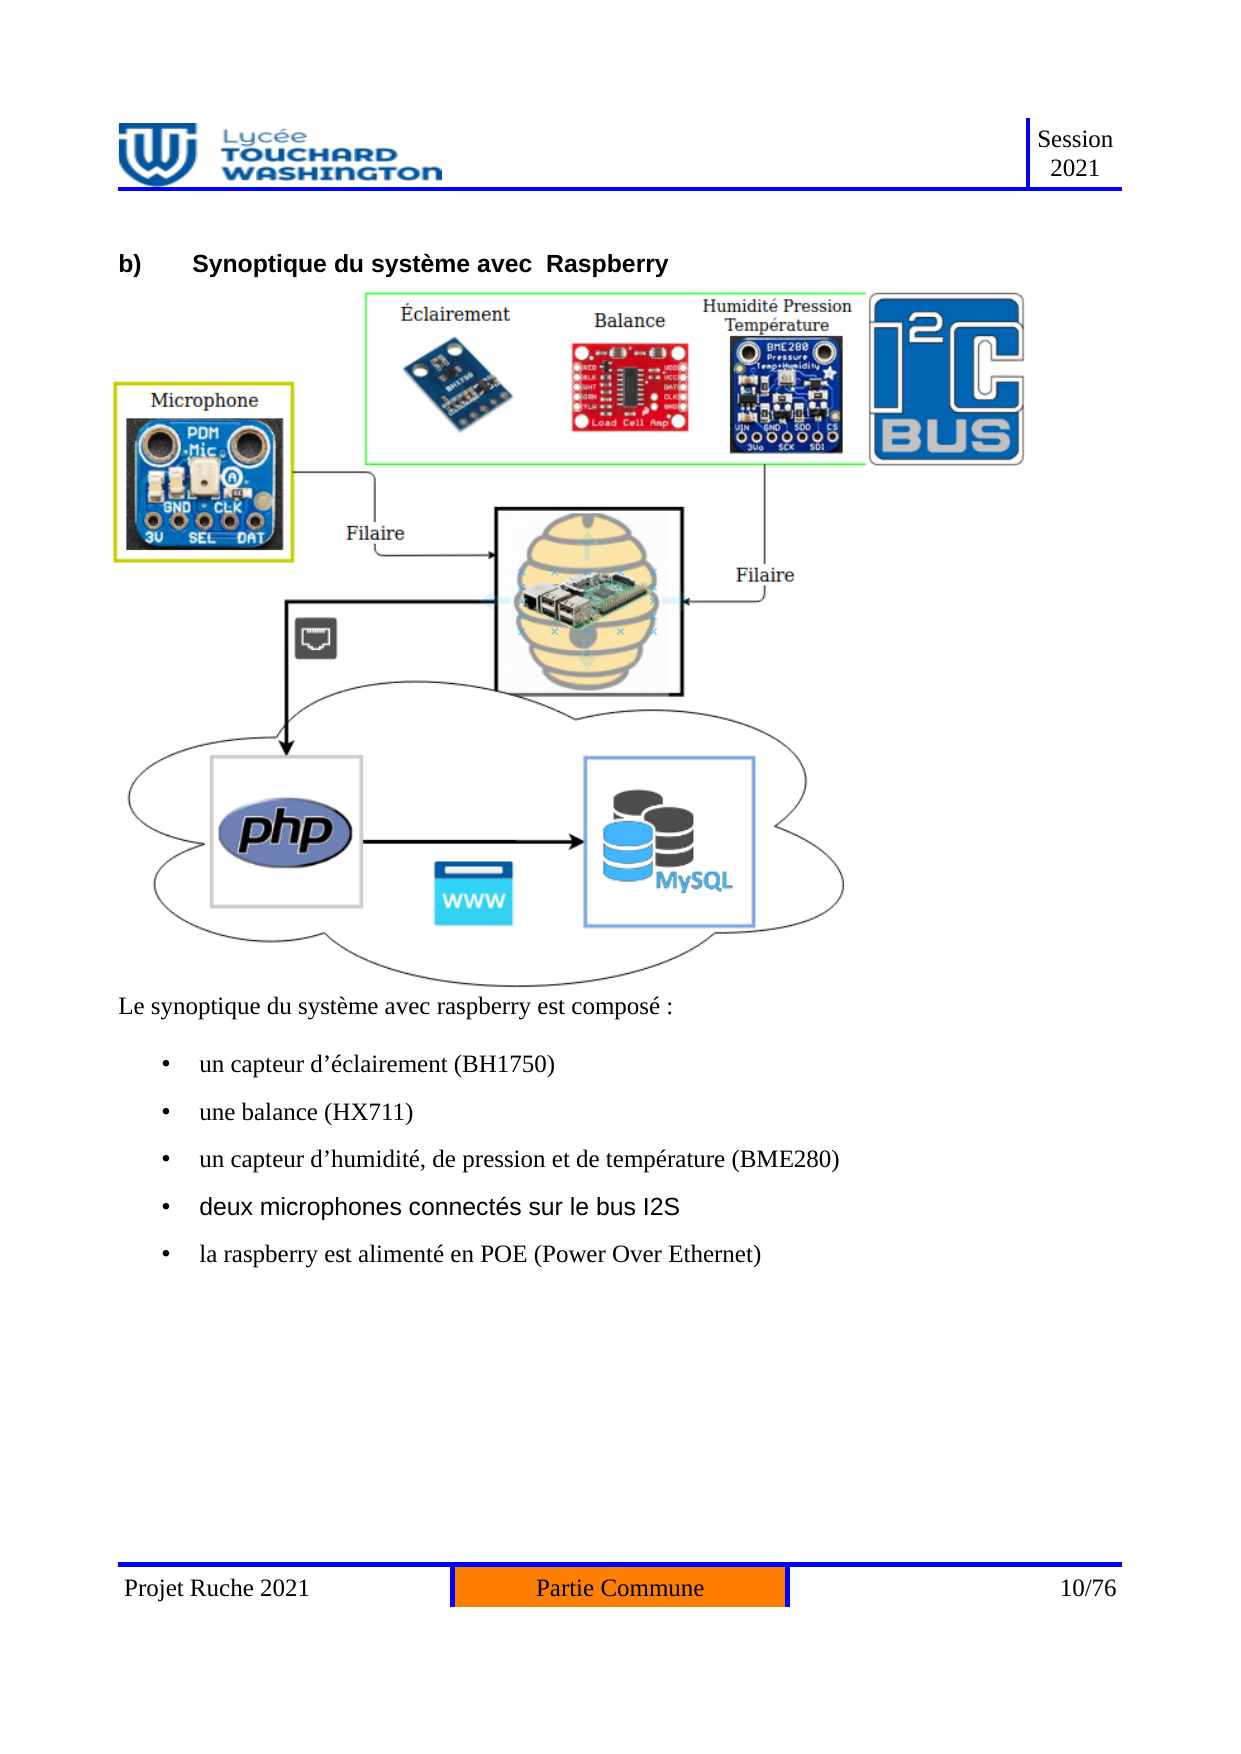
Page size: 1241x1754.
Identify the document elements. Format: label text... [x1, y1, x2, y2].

picture [105, 288, 1025, 992]
list un capteur d’humidité, de pression et de température (BME280) [162, 1144, 1122, 1173]
text Le synoptique du système avec raspberry est composé : [118, 284, 1122, 1020]
list un capteur d’éclairement (BH1750) [162, 1049, 1122, 1078]
picture [118, 123, 442, 187]
list la raspberry est alimenté en POE (Power Over Ethernet) [162, 1239, 1122, 1268]
list une balance (HX711) [162, 1097, 1122, 1125]
subtitle Synoptique du système avec Raspberry [118, 249, 1122, 278]
list deux microphones connectés sur le bus I2S [162, 1192, 1122, 1221]
